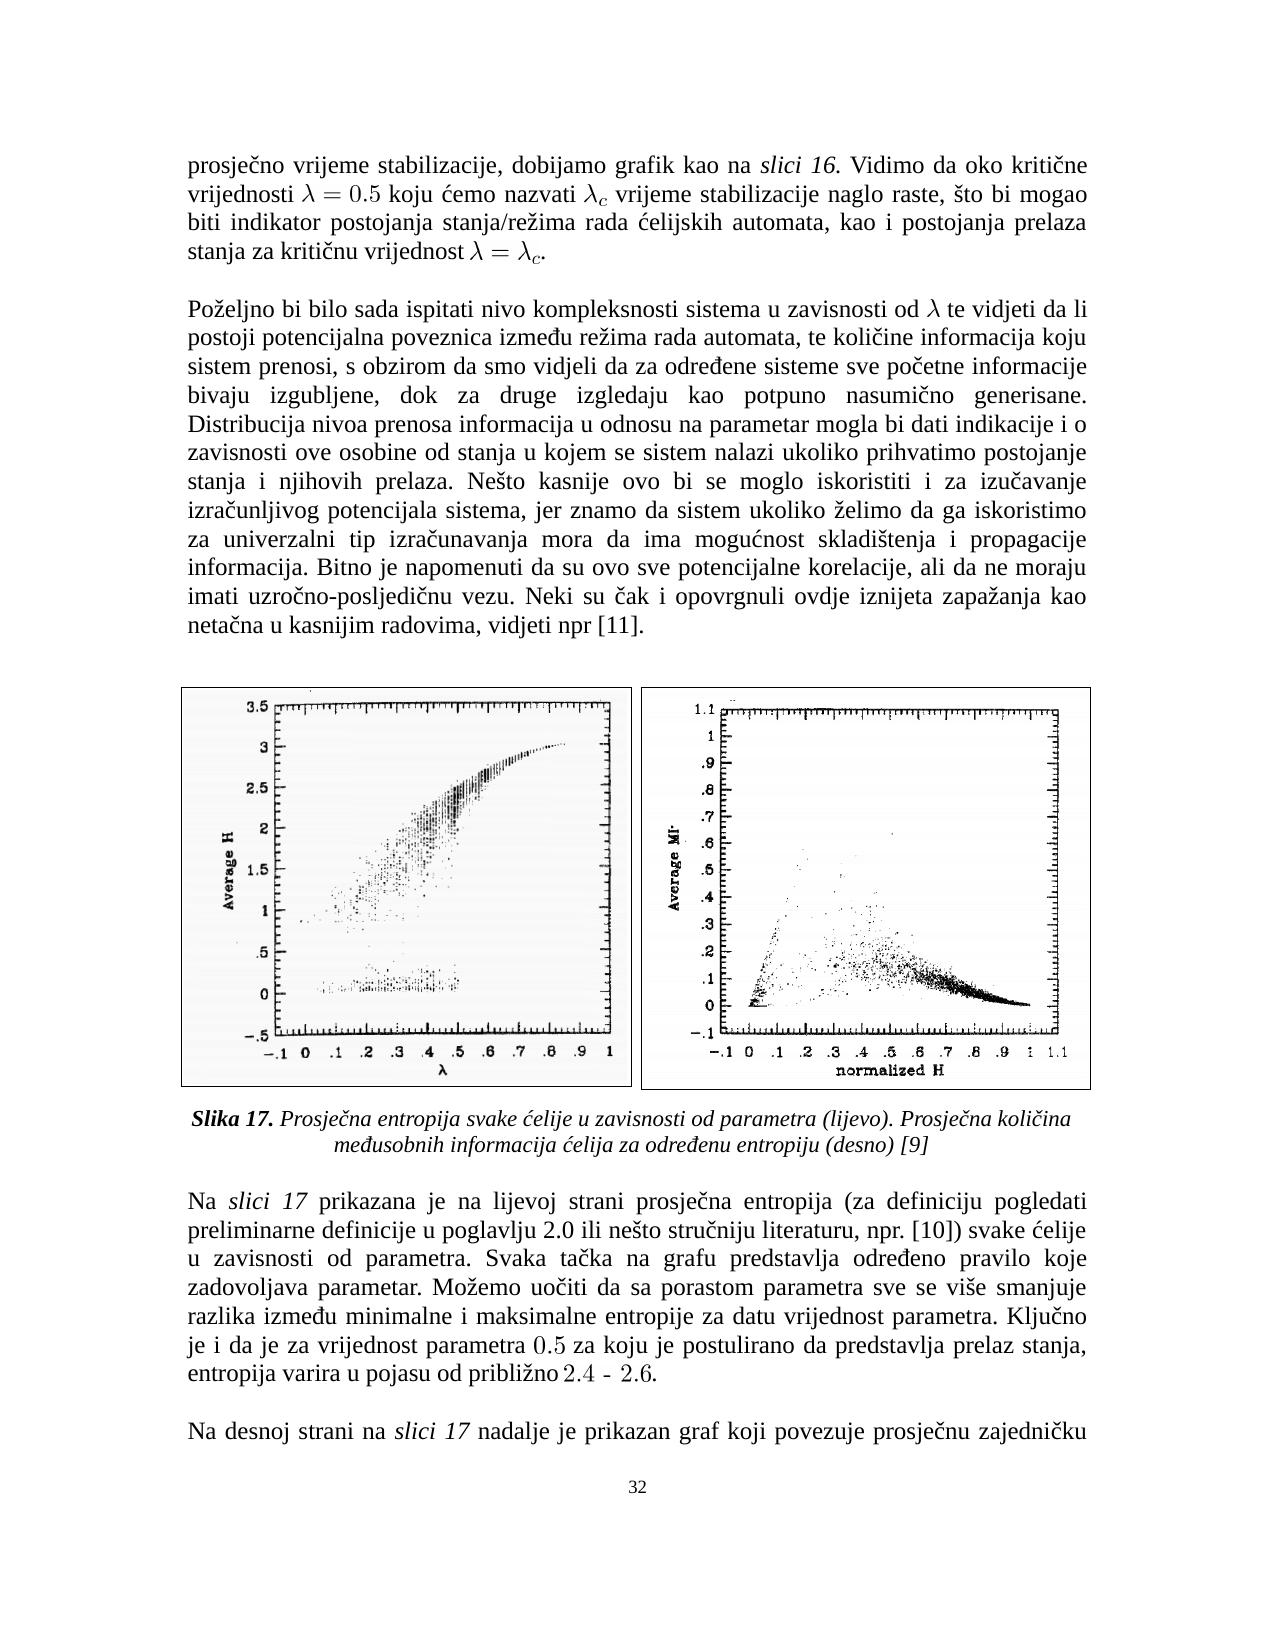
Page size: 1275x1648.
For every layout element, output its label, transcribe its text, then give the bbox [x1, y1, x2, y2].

text Poželjno bi bilo sada ispitati nivo kompleksnosti sistema u zavisnosti od te vidjeti da li postoji potencijalna poveznica između režima rada automata, te količine informacija koju sistem prenosi, s obzirom da smo vidjeli da za određene sisteme sve početne informacije bivaju izgubljene, dok za druge izgledaju kao potpuno nasumično generisane. Distribucija nivoa prenosa informacija u odnosu na parametar mogla bi dati indikacije i o zavisnosti ove osobine od stanja u kojem se sistem nalazi ukoliko prihvatimo postojanje stanja i njihovih prelaza. Nešto kasnije ovo bi se moglo iskoristiti i za izučavanje izračunljivog potencijala sistema, jer znamo da sistem ukoliko želimo da ga iskoristimo za univerzalni tip izračunavanja mora da ima mogućnost skladištenja i propagacije informacija. Bitno je napomenuti da su ovo sve potencijalne korelacije, ali da ne moraju imati uzročno-posljedičnu vezu. Neki su čak i opovrgnuli ovdje iznijeta zapažanja kao netačna u kasnijim radovima, vidjeti npr [11]. [187, 294, 1088, 639]
picture [584, 184, 607, 206]
picture [643, 690, 1088, 1087]
picture [534, 1336, 565, 1354]
picture [470, 241, 540, 264]
picture [564, 1364, 651, 1382]
picture [302, 184, 380, 202]
text Na slici 17 prikazana je na lijevoj strani prosječna entropija (za definiciju pogledati preliminarne definicije u poglavlju 2.0 ili nešto stručniju literaturu, npr. [10]) svake ćelije u zavisnosti od parametra. Svaka tačka na grafu predstavlja određeno pravilo koje zadovoljava parametar. Možemo uočiti da sa porastom parametra sve se više smanjuje razlika između minimalne i maksimalne entropije za datu vrijednost parametra. Ključno je i da je za vrijednost parametra za koju je postulirano da predstavlja prelaz stanja, entropija varira u pojasu od približno . [187, 1186, 1088, 1387]
picture [183, 690, 628, 1084]
text Slika 17. Prosječna entropija svake ćelije u zavisnosti od parametra (lijevo). Prosječna količina međusobnih informacija ćelija za određenu entropiju (desno) [9] [183, 1104, 1083, 1157]
text Na desnoj strani na slici 17 nadalje je prikazan graf koji povezuje prosječnu zajedničku [187, 1416, 1088, 1445]
text prosječno vrijeme stabilizacije, dobijamo grafik kao na slici 16. Vidimo da oko kritične vrijednosti koju ćemo nazvati vrijeme stabilizacije naglo raste, što bi mogao biti indikator postojanja stanja/režima rada ćelijskih automata, kao i postojanja prelaza stanja za kritičnu vrijednost . [187, 150, 1088, 265]
picture [927, 299, 940, 317]
